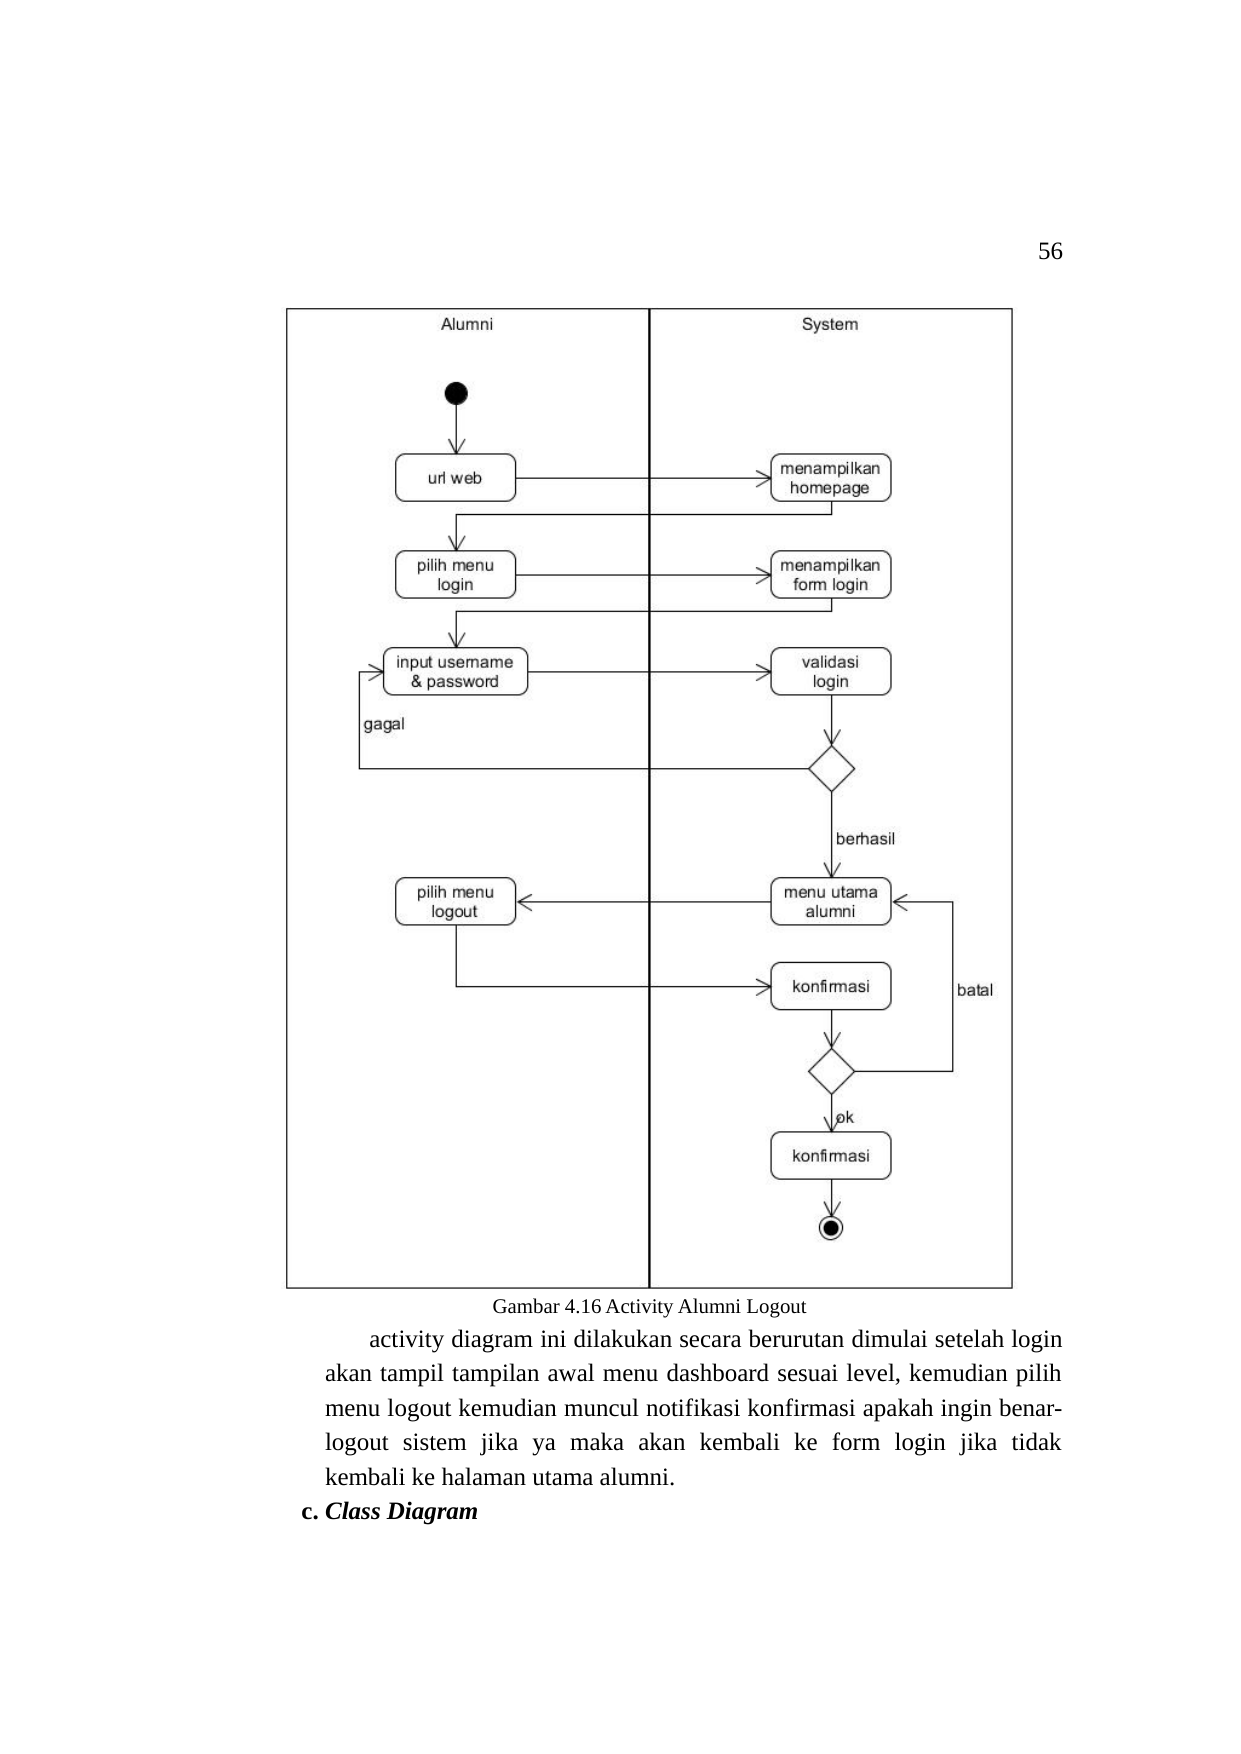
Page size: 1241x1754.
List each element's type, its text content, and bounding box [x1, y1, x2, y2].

text c. Class Diagram [301, 1496, 1063, 1525]
text Gambar 4.16 Activity Alumni Logout [263, 1289, 1036, 1318]
picture [262, 307, 1037, 1289]
text activity diagram ini dilakukan secara berurutan dimulai setelah login akan tampil tampilan awal menu dashboard sesuai level, kemudian pilih menu logout kemudian muncul notifikasi konfirmasi apakah ingin benar-logout sistem jika ya maka akan kembali ke form login jika tidak kembali ke halaman utama alumni. [263, 294, 1063, 1491]
